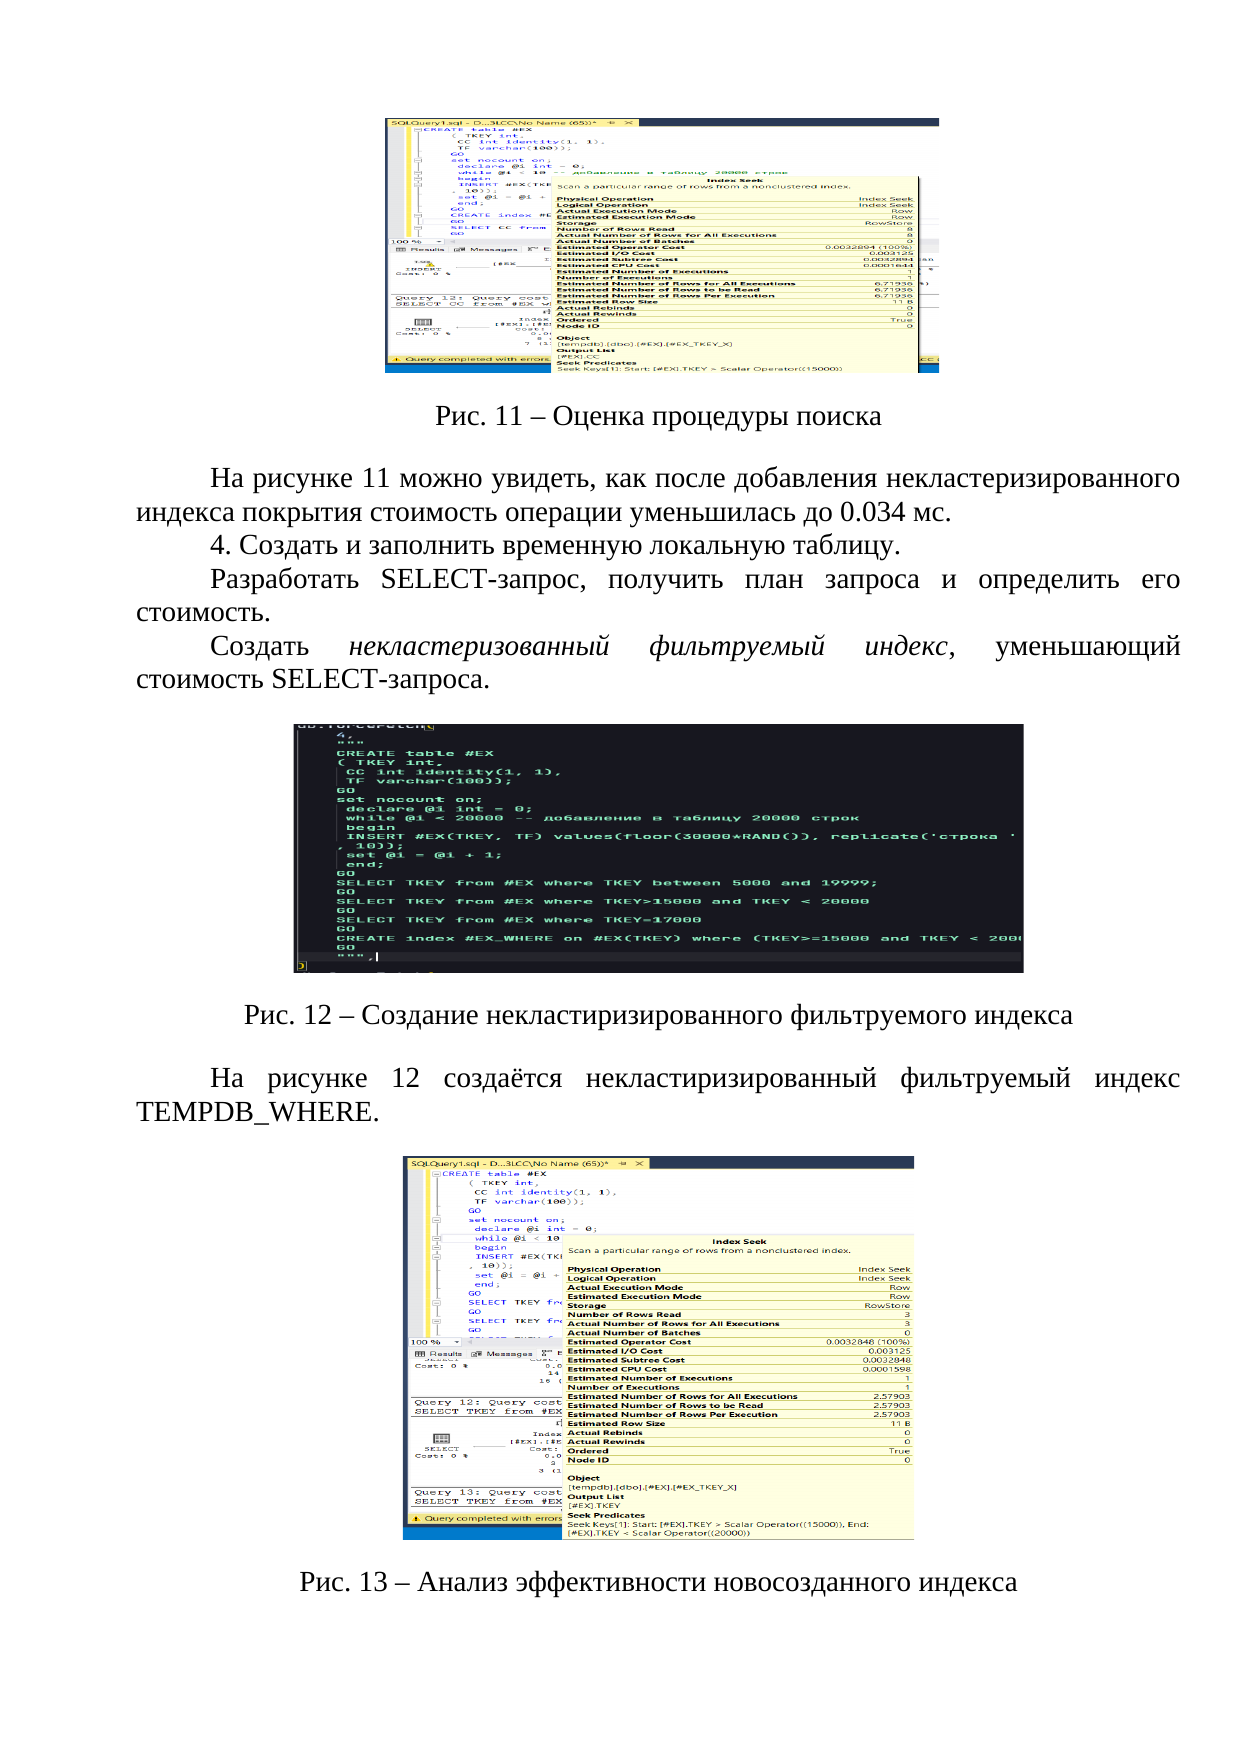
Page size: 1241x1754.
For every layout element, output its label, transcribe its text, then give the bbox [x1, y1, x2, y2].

text На рисунке 11 можно увидеть, как после добавления некластеризированного индекса покрытия стоимость операции уменьшилась до 0.034 мс. [136, 460, 1181, 527]
picture [293, 724, 1024, 973]
text Рис. 13 – Анализ эффективности новосозданного индекса [136, 1564, 1181, 1598]
text Создать некластеризованный фильтруемый индекс, уменьшающий стоимость SELECT-запроса. [136, 628, 1181, 695]
text Разработать SELECT-запрос, получить план запроса и определить его стоимость. [136, 561, 1181, 628]
text 4. Создать и заполнить временную локальную таблицу. [136, 527, 1181, 561]
picture [385, 118, 940, 373]
text Рис. 11 – Оценка процедуры поиска [136, 398, 1181, 431]
picture [402, 1156, 915, 1540]
text Рис. 12 – Создание некластиризированного фильтруемого индекса [136, 997, 1181, 1031]
text На рисунке 12 создаётся некластиризированный фильтруемый индекс TEMPDB_WHERE. [136, 1060, 1181, 1127]
